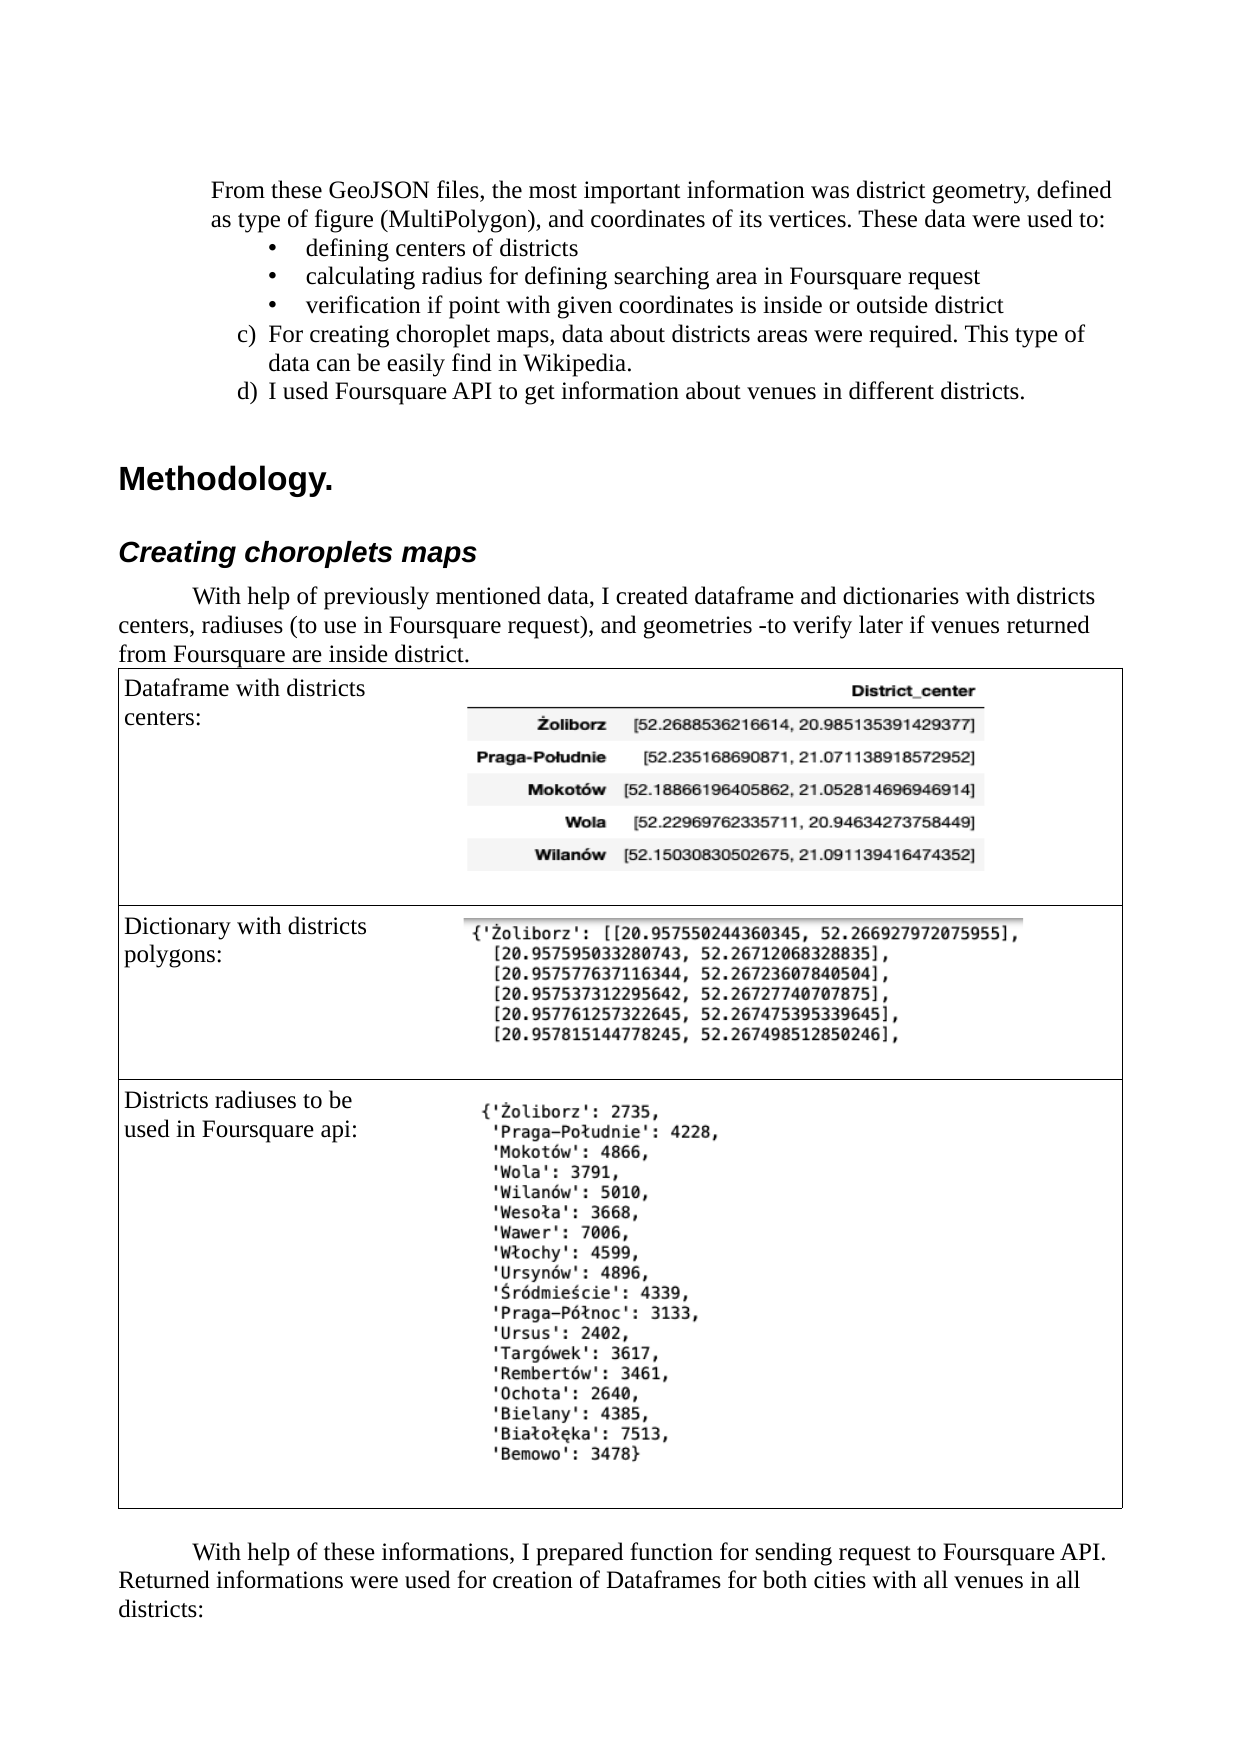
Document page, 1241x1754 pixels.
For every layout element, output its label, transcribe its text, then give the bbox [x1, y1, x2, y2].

subtitle Methodology. [118, 459, 1122, 498]
subtitle I used Foursquare API to get information about venues in different districts. [231, 376, 1122, 405]
subtitle defining centers of districts [268, 233, 1122, 261]
picture [463, 918, 1024, 1045]
table_cell Dictionary with districts polygons: [119, 906, 394, 1079]
picture [470, 1094, 733, 1474]
subtitle With help of these informations, I prepared function for sending request to Foursquare API. Returned informations were used for creation of Dataframes for both cities with all venues in all districts: [118, 1537, 1122, 1623]
table_header [394, 669, 1122, 683]
subtitle From these GeoJSON files, the most important information was district geometry, defined as type of figure (MultiPolygon), and coordinates of its vertices. These data were used to: [211, 175, 1122, 233]
picture [466, 683, 986, 871]
table_cell Districts radiuses to be used in Foursquare api: [119, 1080, 394, 1508]
subtitle For creating choroplet maps, data about districts areas were required. This type of data can be easily find in Wikipedia. [231, 319, 1122, 376]
table_cell [394, 1080, 1122, 1508]
subtitle calculating radius for defining searching area in Foursquare request [268, 261, 1122, 290]
table_header Dataframe with districts centers: [119, 669, 394, 905]
subtitle With help of previously mentioned data, I created dataframe and dictionaries with districts centers, radiuses (to use in Foursquare request), and geometries -to verify later if venues returned from Foursquare are inside district. [118, 581, 1122, 667]
subtitle verification if point with given coordinates is inside or outside district [268, 290, 1122, 319]
table_cell [394, 906, 1122, 918]
subtitle Creating choroplets maps [118, 535, 1122, 569]
table_cell [394, 919, 1122, 1079]
table_header [394, 684, 1122, 905]
